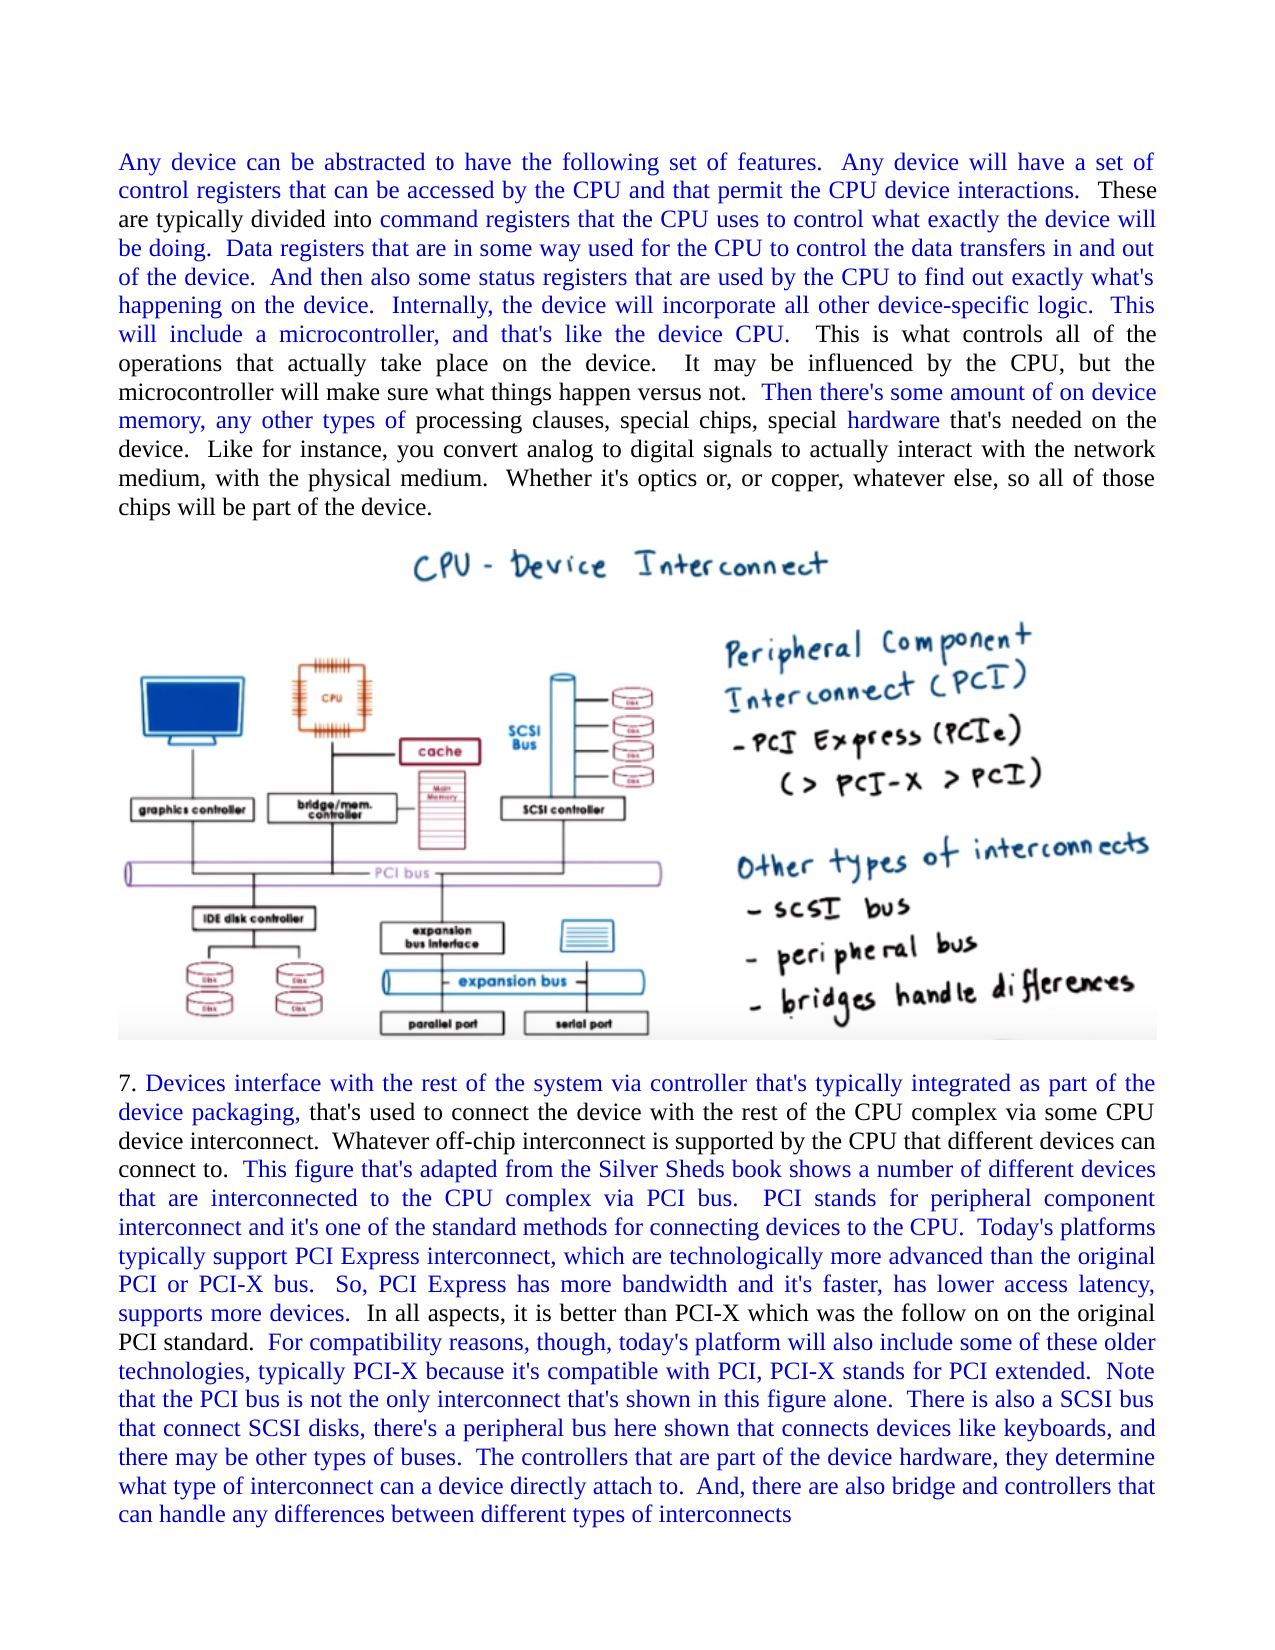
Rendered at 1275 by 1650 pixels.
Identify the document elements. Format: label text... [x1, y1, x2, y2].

picture [118, 549, 1157, 1040]
text Any device can be abstracted to have the following set of features. Any device will have a set of control registers that can be accessed by the CPU and that permit the CPU device interactions. These are typically divided into command registers that the CPU uses to control what exactly the device will be doing. Data registers that are in some way used for the CPU to control the data transfers in and out of the device. And then also some status registers that are used by the CPU to find out exactly what's happening on the device. Internally, the device will incorporate all other device-specific logic. This will include a microcontroller, and that's like the device CPU. This is what controls all of the operations that actually take place on the device. It may be influenced by the CPU, but the microcontroller will make sure what things happen versus not. Then there's some amount of on device memory, any other types of processing clauses, special chips, special hardware that's needed on the device. Like for instance, you convert analog to digital signals to actually interact with the network medium, with the physical medium. Whether it's optics or, or copper, whatever else, so all of those chips will be part of the device. [118, 147, 1157, 521]
text 7. Devices interface with the rest of the system via controller that's typically integrated as part of the device packaging, that's used to connect the device with the rest of the CPU complex via some CPU device interconnect. Whatever off-chip interconnect is supported by the CPU that different devices can connect to. This figure that's adapted from the Silver Sheds book shows a number of different devices that are interconnected to the CPU complex via PCI bus. PCI stands for peripheral component interconnect and it's one of the standard methods for connecting devices to the CPU. Today's platforms typically support PCI Express interconnect, which are technologically more advanced than the original PCI or PCI-X bus. So, PCI Express has more bandwidth and it's faster, has lower access latency, supports more devices. In all aspects, it is better than PCI-X which was the follow on on the original PCI standard. For compatibility reasons, though, today's platform will also include some of these older technologies, typically PCI-X because it's compatible with PCI, PCI-X stands for PCI extended. Note that the PCI bus is not the only interconnect that's shown in this figure alone. There is also a SCSI bus that connect SCSI disks, there's a peripheral bus here shown that connects devices like keyboards, and there may be other types of buses. The controllers that are part of the device hardware, they determine what type of interconnect can a device directly attach to. And, there are also bridge and controllers that can handle any differences between different types of interconnects [118, 1068, 1157, 1528]
